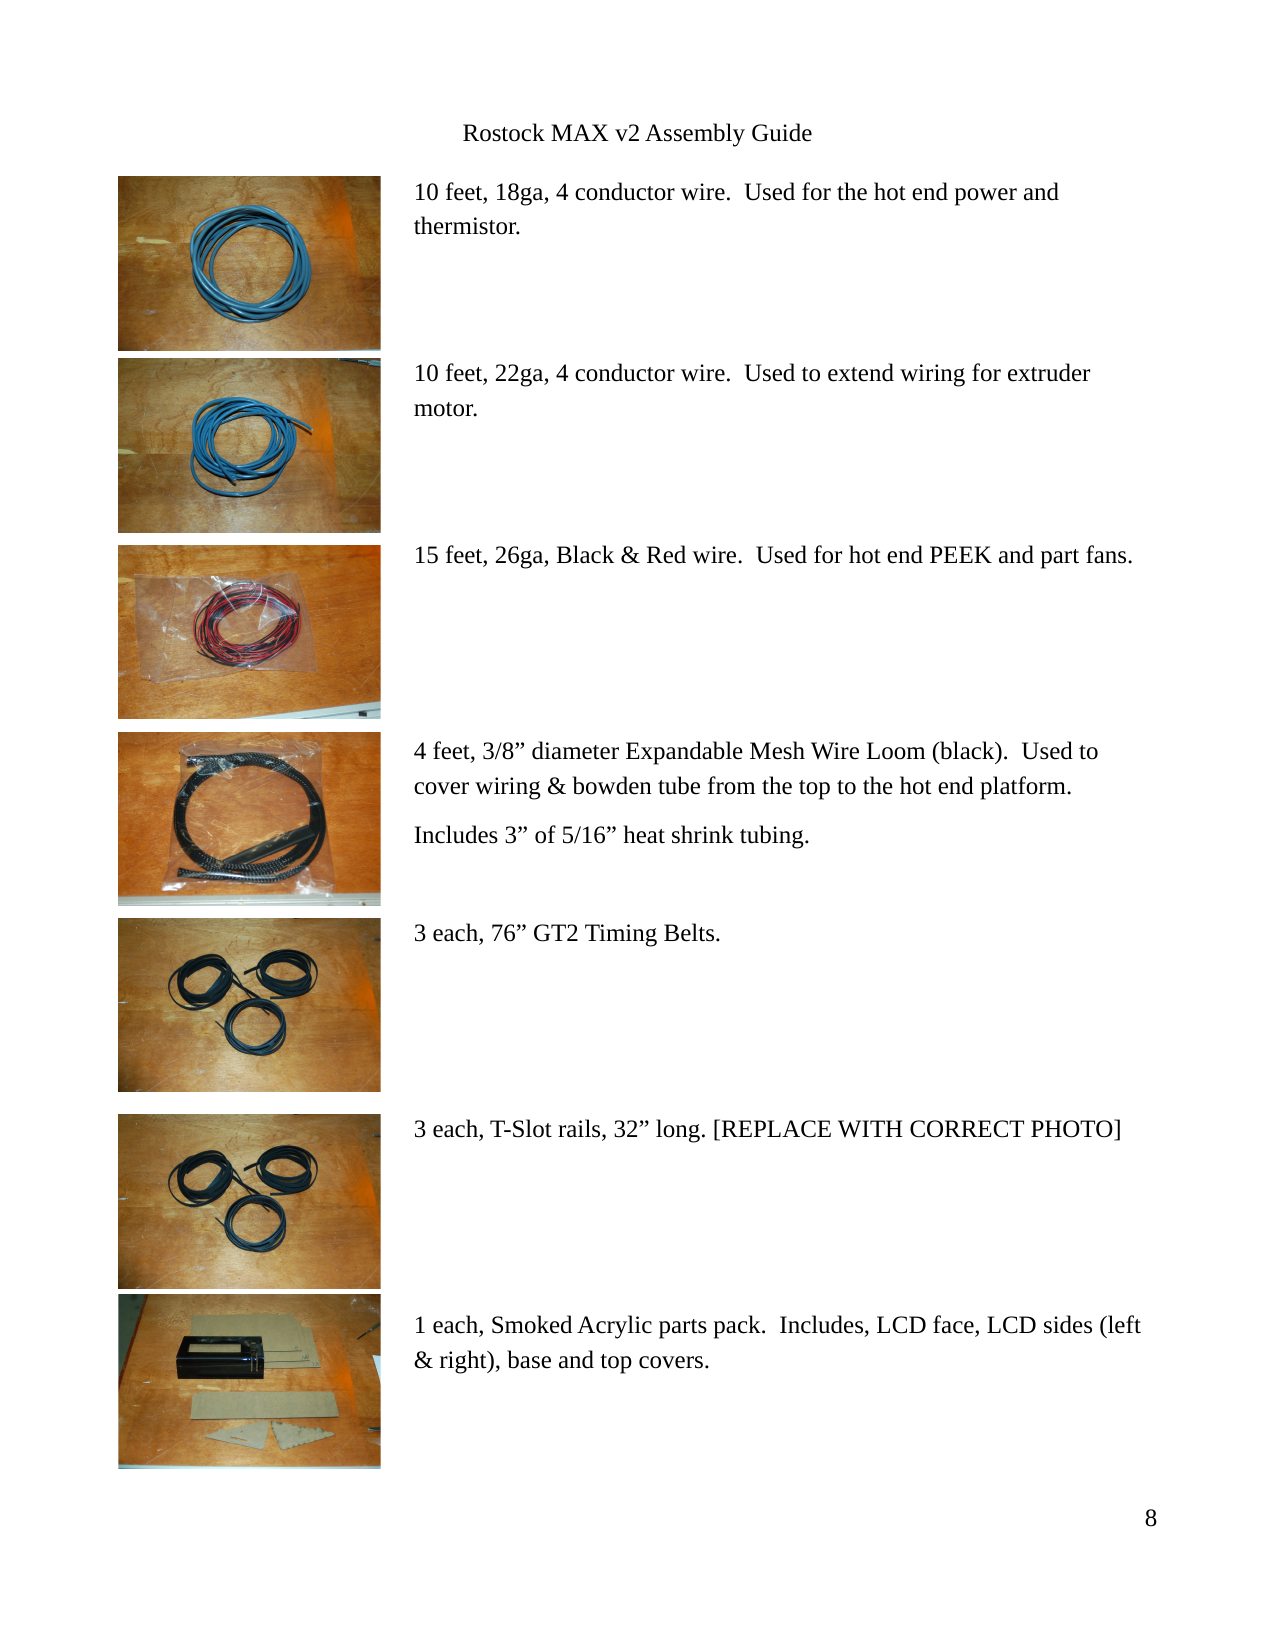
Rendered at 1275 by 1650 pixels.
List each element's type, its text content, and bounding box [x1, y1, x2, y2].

picture [118, 545, 381, 719]
picture [118, 176, 381, 351]
text 4 feet, 3/8” diameter Expandable Mesh Wire Loom (black). Used to cover wiring & bowden tube from the top to the hot end platform. [381, 736, 1157, 800]
picture [118, 1114, 381, 1289]
picture [118, 1294, 381, 1469]
picture [118, 358, 381, 533]
picture [118, 732, 381, 906]
text 10 feet, 18ga, 4 conductor wire. Used for the hot end power and thermistor. [381, 177, 1157, 240]
text 10 feet, 22ga, 4 conductor wire. Used to extend wiring for extruder motor. [381, 358, 1157, 422]
text Includes 3” of 5/16” heat shrink tubing. [381, 820, 1157, 849]
picture [118, 918, 381, 1092]
text 3 each, 76” GT2 Timing Belts. [381, 918, 1157, 947]
text 1 each, Smoked Acrylic parts pack. Includes, LCD face, LCD sides (left & right), base and top covers. [381, 1311, 1157, 1374]
text 15 feet, 26ga, Black & Red wire. Used for hot end PEEK and part fans. [118, 540, 1157, 569]
text 3 each, T-Slot rails, 32” long. [REPLACE WITH CORRECT PHOTO] [381, 1114, 1157, 1143]
